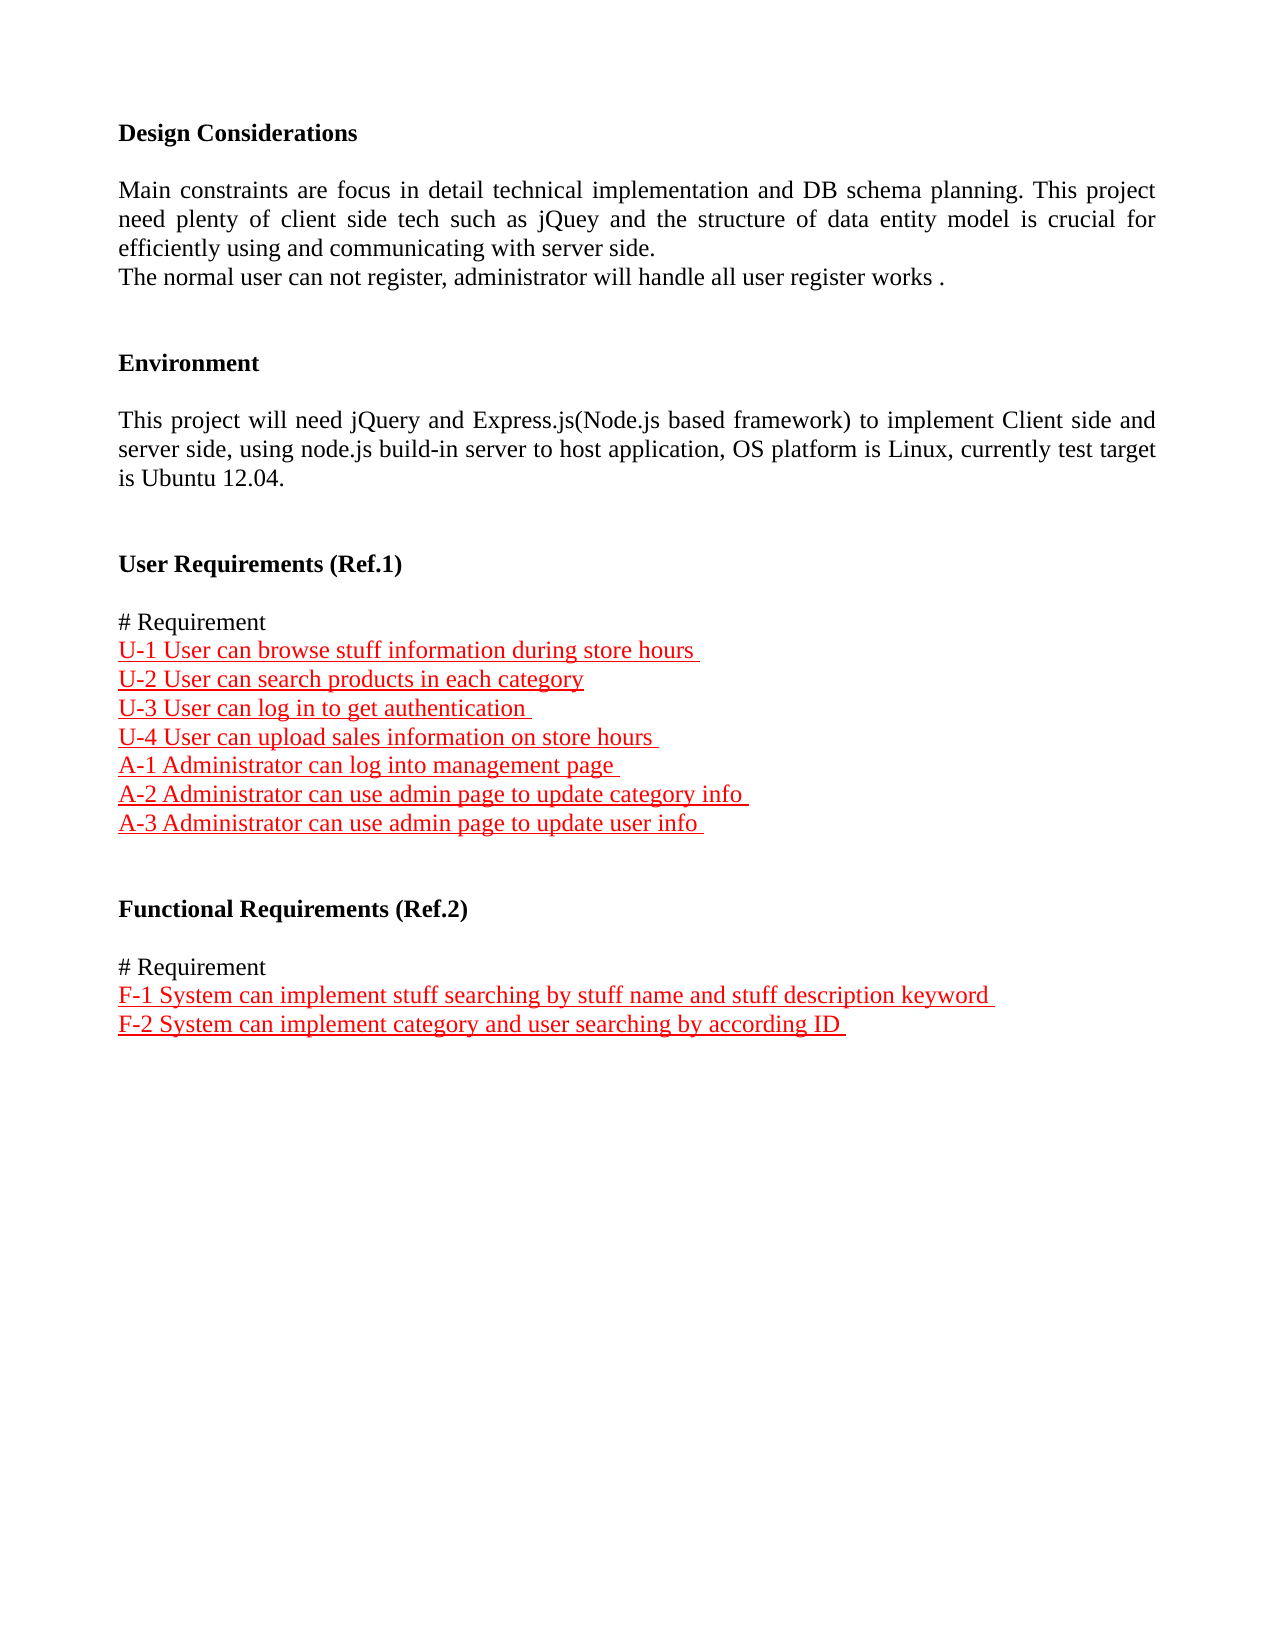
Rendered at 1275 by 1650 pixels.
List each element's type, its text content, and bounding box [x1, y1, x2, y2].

text User Requirements (Ref.1) [118, 549, 1157, 578]
text # Requirement [118, 607, 1157, 636]
text Functional Requirements (Ref.2) [118, 894, 1157, 923]
text Design Considerations [118, 118, 1157, 147]
text # Requirement [118, 952, 1157, 981]
text A-2 Administrator can use admin page to update category info [118, 779, 1157, 808]
text Main constraints are focus in detail technical implementation and DB schema planning. This project need plenty of client side tech such as jQuey and the structure of data entity model is crucial for efficiently using and communicating with server side. [118, 176, 1157, 262]
text A-1 Administrator can log into management page [118, 751, 1157, 779]
text U-1 User can browse stuff information during store hours [118, 636, 1157, 664]
text F-2 System can implement category and user searching by according ID [118, 1009, 1157, 1038]
text The normal user can not register, administrator will handle all user register works . [118, 262, 1157, 291]
text F-1 System can implement stuff searching by stuff name and stuff description keyword [118, 981, 1157, 1009]
text U-4 User can upload sales information on store hours [118, 722, 1157, 751]
text This project will need jQuery and Express.js(Node.js based framework) to implement Client side and server side, using node.js build-in server to host application, OS platform is Linux, currently test target is Ubuntu 12.04. [118, 406, 1157, 492]
text U-2 User can search products in each category [118, 664, 1157, 693]
text Environment [118, 348, 1157, 377]
text U-3 User can log in to get authentication [118, 693, 1157, 722]
text A-3 Administrator can use admin page to update user info [118, 808, 1157, 837]
